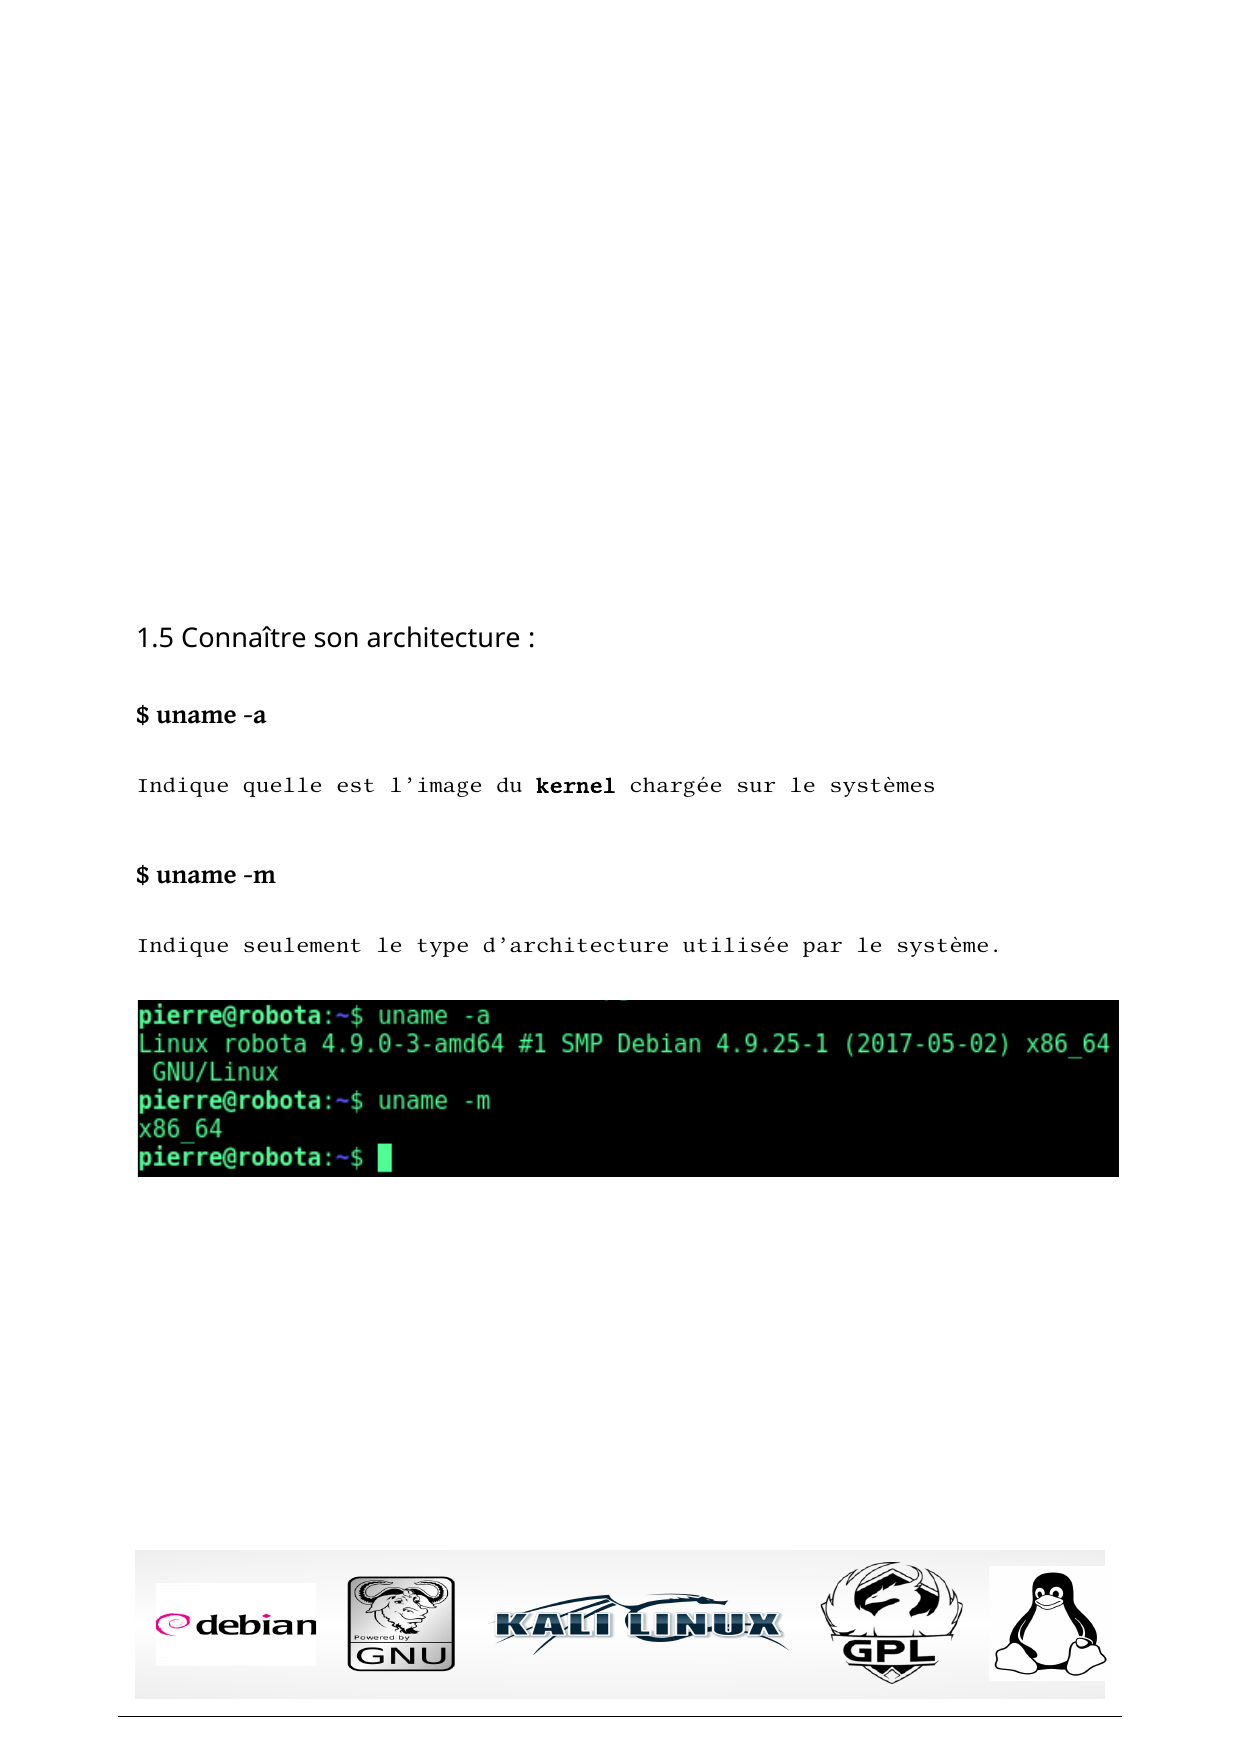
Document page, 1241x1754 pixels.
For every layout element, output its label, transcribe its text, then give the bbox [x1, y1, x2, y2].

text $ uname -a [136, 699, 1104, 731]
picture [989, 1566, 1112, 1681]
subtitle 1.5 Connaître son architecture : [136, 619, 1104, 656]
text Indique seulement le type d’architecture utilisée par le système. [136, 934, 1104, 958]
picture [137, 1000, 1119, 1177]
picture [156, 1583, 317, 1666]
picture [820, 1562, 963, 1684]
text Indique quelle est l’image du kernel chargée sur le systèmes [136, 774, 1104, 797]
text $ uname -m [136, 860, 1104, 891]
picture [476, 1579, 799, 1670]
picture [341, 1573, 460, 1674]
